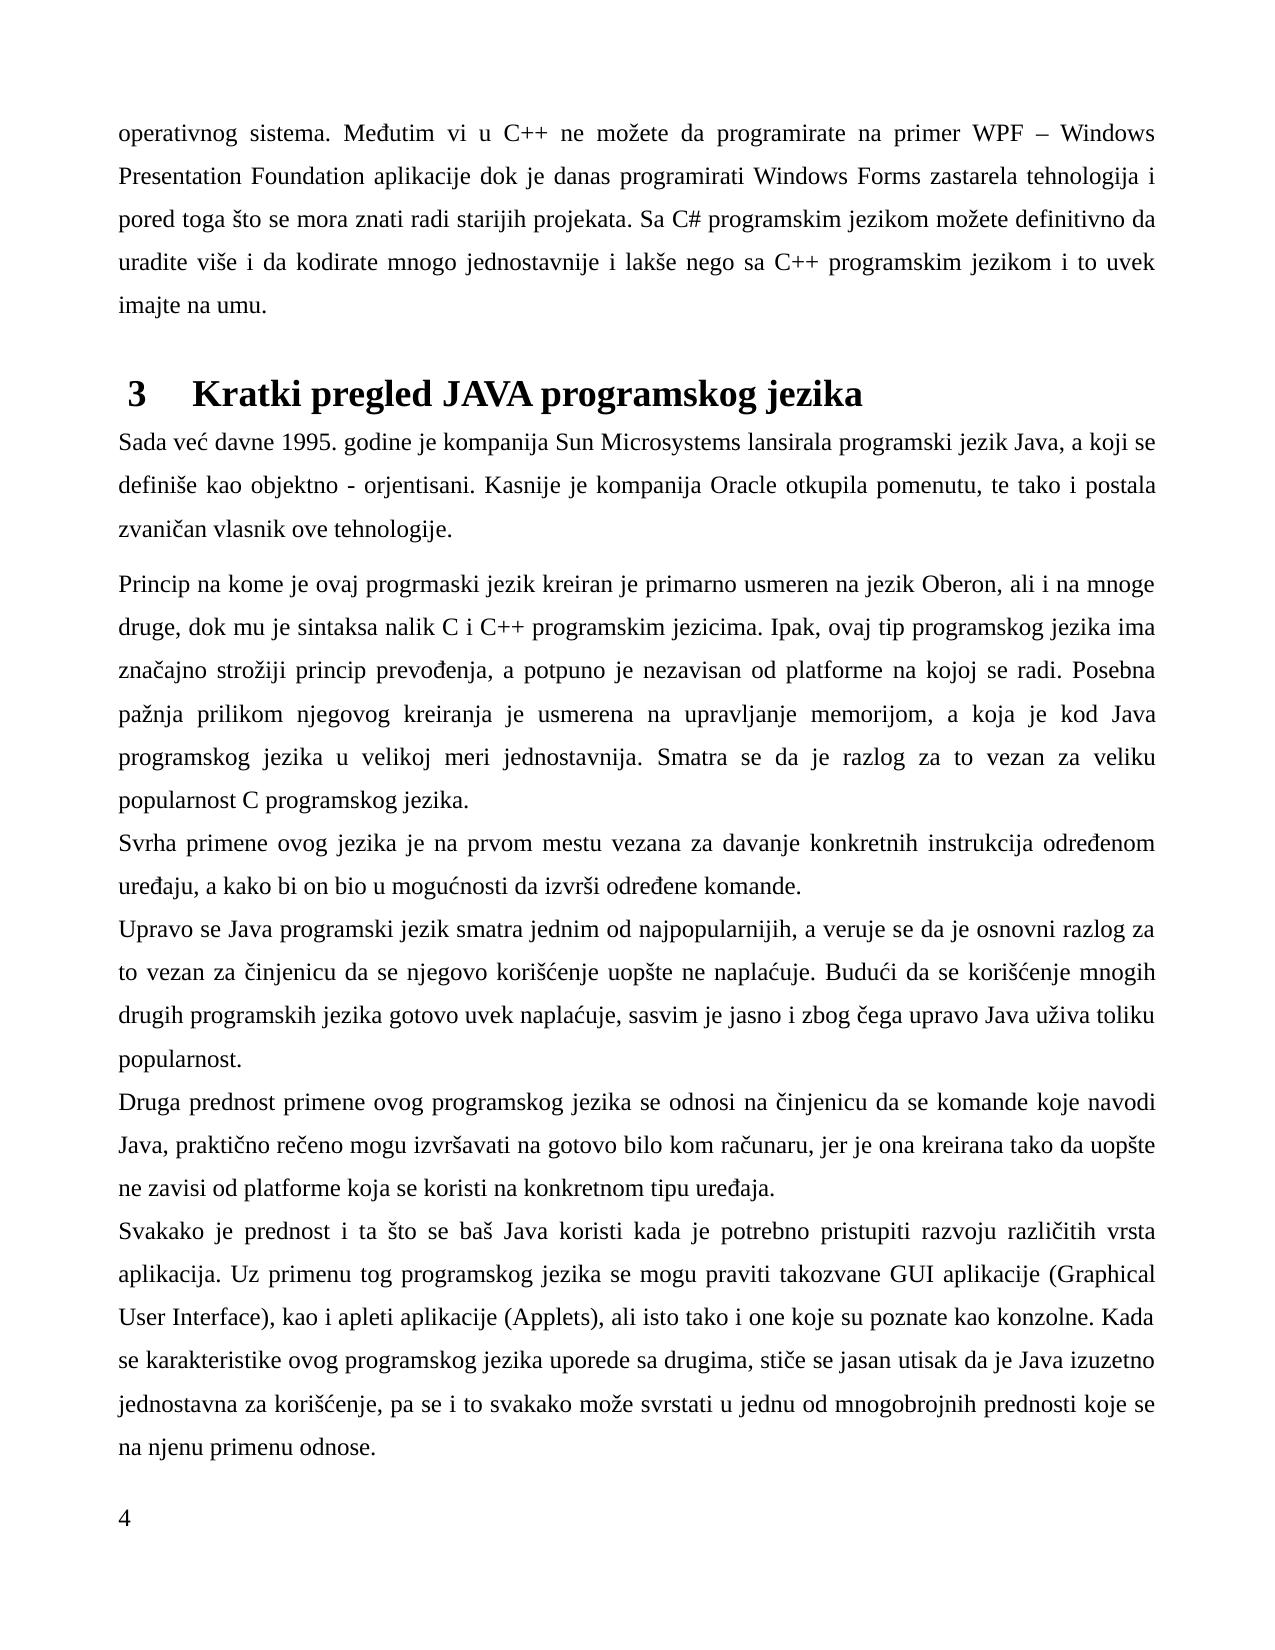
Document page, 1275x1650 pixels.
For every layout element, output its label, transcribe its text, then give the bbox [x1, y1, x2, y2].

text Druga prednost primene ovog programskog jezika se odnosi na činjenicu da se komande koje navodi Java, praktično rečeno mogu izvršavati na gotovo bilo kom računaru, jer je ona kreirana tako da uopšte ne zavisi od platforme koja se koristi na konkretnom tipu uređaja. [118, 1087, 1157, 1202]
text Svakako je prednost i ta što se baš Java koristi kada je potrebno pristupiti razvoju različitih vrsta aplikacija. Uz primenu tog programskog jezika se mogu praviti takozvane GUI aplikacije (Graphical User Interface), kao i apleti aplikacije (Applets), ali isto tako i one koje su poznate kao konzolne. Kada se karakteristike ovog programskog jezika uporede sa drugima, stiče se jasan utisak da je Java izuzetno jednostavna za korišćenje, pa se i to svakako može svrstati u jednu od mnogobrojnih prednosti koje se na njenu primenu odnose. [118, 1216, 1157, 1461]
subtitle Kratki pregled JAVA programskog jezika [118, 371, 1157, 415]
text Svrha primene ovog jezika je na prvom mestu vezana za davanje konkretnih instrukcija određenom uređaju, a kako bi on bio u mogućnosti da izvrši određene komande. [118, 828, 1157, 900]
text Princip na kome je ovaj progrmaski jezik kreiran je primarno usmeren na jezik Oberon, ali i na mnoge druge, dok mu je sintaksa nalik C i C++ programskim jezicima. Ipak, ovaj tip programskog jezika ima značajno strožiji princip prevođenja, a potpuno je nezavisan od platforme na kojoj se radi. Posebna pažnja prilikom njegovog kreiranja je usmerena na upravljanje memorijom, a koja je kod Java programskog jezika u velikoj meri jednostavnija. Smatra se da je razlog za to vezan za veliku popularnost C programskog jezika. [118, 569, 1157, 814]
text Upravo se Java programski jezik smatra jednim od najpopularnijih, a veruje se da je osnovni razlog za to vezan za činjenicu da se njegovo korišćenje uopšte ne naplaćuje. Budući da se korišćenje mnogih drugih programskih jezika gotovo uvek naplaćuje, sasvim je jasno i zbog čega upravo Java uživa toliku popularnost. [118, 914, 1157, 1072]
subtitle Sada već davne 1995. godine je kompanija Sun Microsystems lansirala programski jezik Java, a koji se definiše kao objektno - orjentisani. Kasnije je kompanija Oracle otkupila pomenutu, te tako i postala zvaničan vlasnik ove tehnologije. [118, 427, 1157, 542]
text operativnog sistema. Međutim vi u C++ ne možete da programirate na primer WPF – Windows Presentation Foundation aplikacije dok je danas programirati Windows Forms zastarela tehnologija i pored toga što se mora znati radi starijih projekata. Sa C# programskim jezikom možete definitivno da uradite više i da kodirate mnogo jednostavnije i lakše nego sa C++ programskim jezikom i to uvek imajte na umu. [118, 118, 1157, 319]
